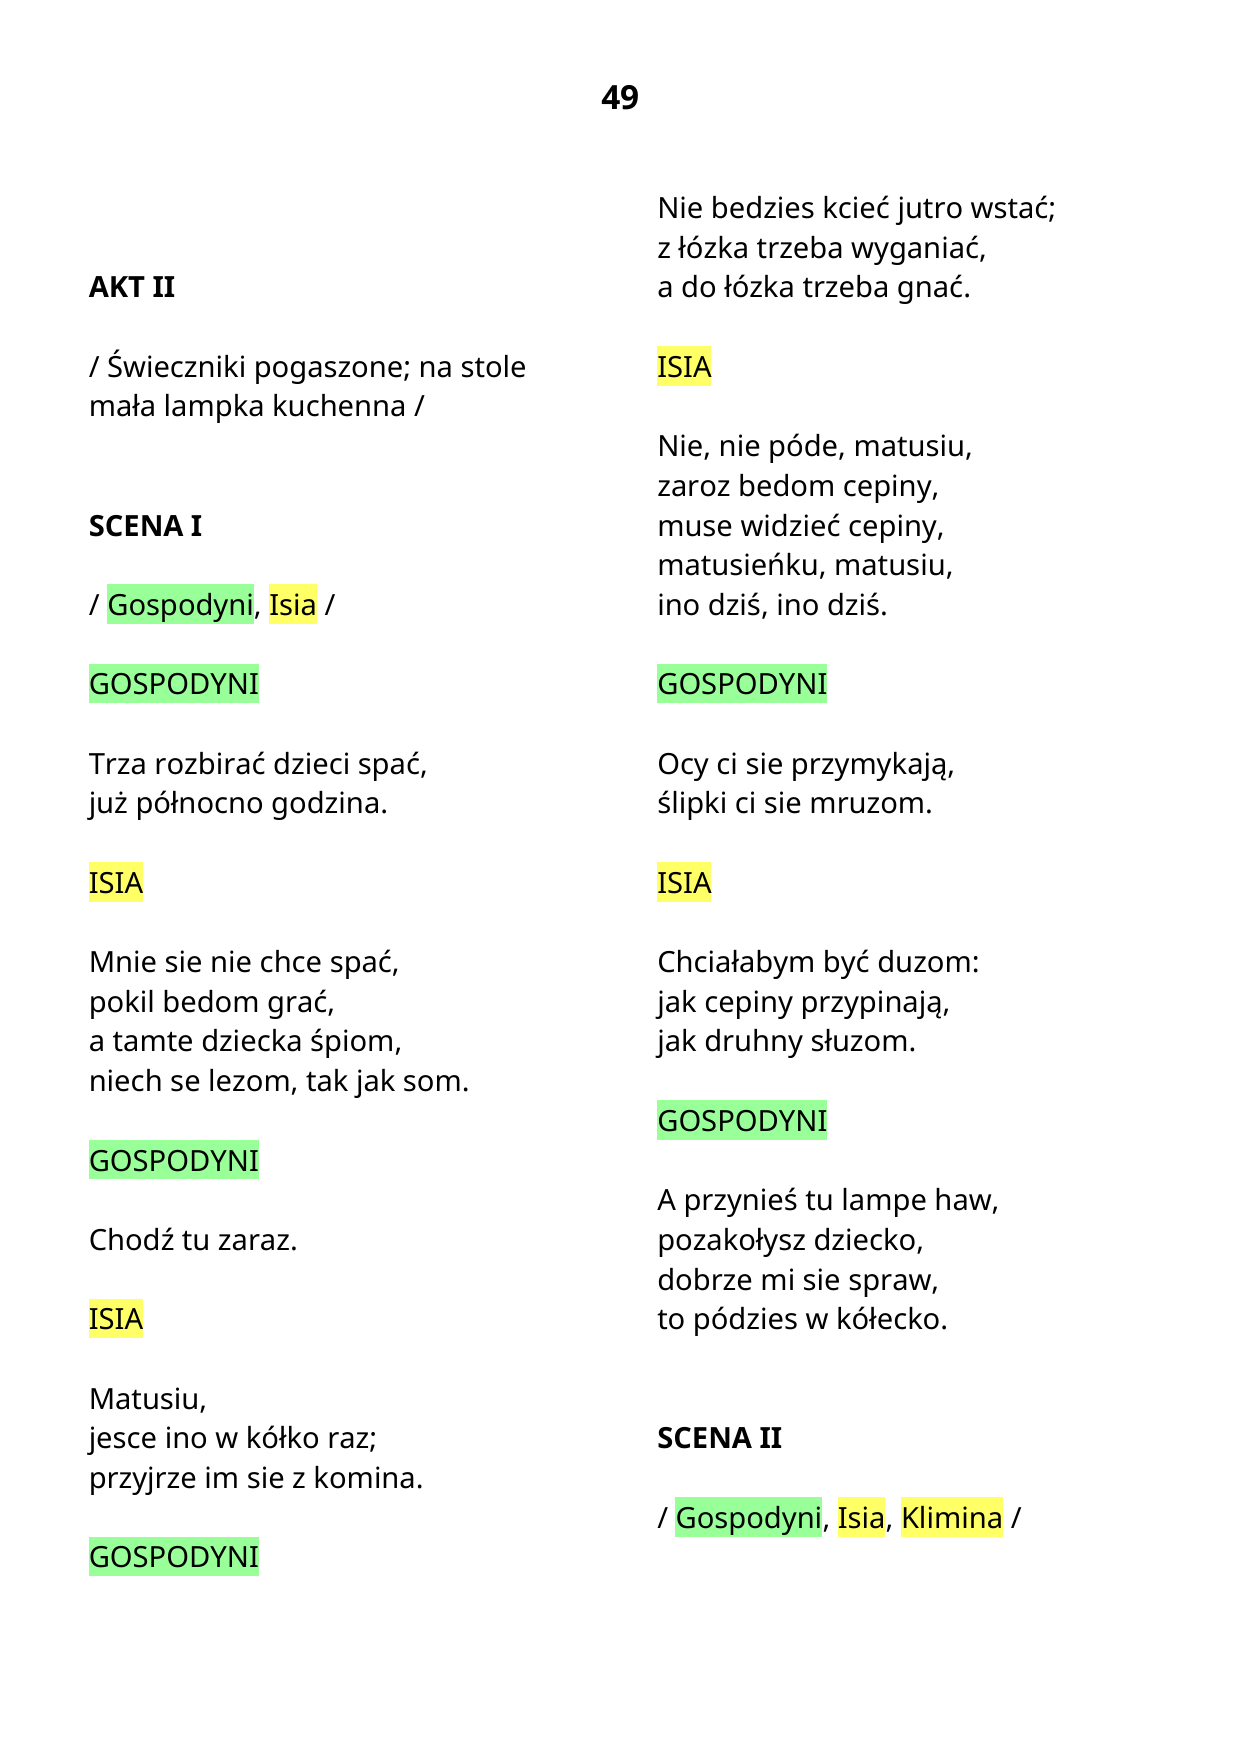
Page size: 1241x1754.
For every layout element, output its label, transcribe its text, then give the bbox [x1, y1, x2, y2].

text ISIA [88, 862, 583, 902]
text GOSPODYNI [657, 1100, 1152, 1140]
text Trza rozbirać dzieci spać, [88, 743, 583, 783]
text to pódzies w kółecko. [657, 1298, 1152, 1338]
text ISIA [657, 862, 1152, 902]
text już północno godzina. [88, 783, 583, 822]
text ślipki ci sie mruzom. [657, 783, 1152, 822]
text GOSPODYNI [88, 663, 583, 703]
text / Świeczniki pogaszone; na stole mała lampka kuchenna / [88, 346, 583, 425]
text Ocy ci sie przymykają, [657, 743, 1152, 783]
text Nie bedzies kcieć jutro wstać; [657, 187, 1152, 227]
text z łózka trzeba wyganiać, [657, 227, 1152, 267]
text pokil bedom grać, [88, 981, 583, 1021]
text jak druhny słuzom. [657, 1021, 1152, 1060]
text Nie, nie póde, matusiu, [657, 425, 1152, 465]
text AKT II [88, 267, 583, 306]
text ISIA [657, 346, 1152, 386]
text SCENA II [657, 1418, 1152, 1457]
text muse widzieć cepiny, [657, 505, 1152, 544]
text / Gospodyni, Isia / [88, 584, 583, 624]
text A przynieś tu lampe haw, [657, 1179, 1152, 1219]
text Chodź tu zaraz. [88, 1219, 583, 1259]
text ISIA [88, 1298, 583, 1338]
text jesce ino w kółko raz; [88, 1418, 583, 1457]
text Mnie sie nie chce spać, [88, 941, 583, 981]
text przyjrze im sie z komina. [88, 1457, 583, 1497]
text SCENA I [88, 505, 583, 544]
text niech se lezom, tak jak som. [88, 1060, 583, 1100]
text / Gospodyni, Isia, Klimina / [657, 1497, 1152, 1537]
text matusieńku, matusiu, [657, 544, 1152, 584]
text GOSPODYNI [88, 1140, 583, 1179]
text zaroz bedom cepiny, [657, 465, 1152, 505]
text a do łózka trzeba gnać. [657, 267, 1152, 306]
text pozakołysz dziecko, [657, 1219, 1152, 1259]
text Chciałabym być duzom: [657, 941, 1152, 981]
text jak cepiny przypinają, [657, 981, 1152, 1021]
text GOSPODYNI [88, 1537, 583, 1576]
text ino dziś, ino dziś. [657, 584, 1152, 624]
text a tamte dziecka śpiom, [88, 1021, 583, 1060]
text dobrze mi sie spraw, [657, 1259, 1152, 1298]
text GOSPODYNI [657, 663, 1152, 703]
text Matusiu, [88, 1378, 583, 1418]
